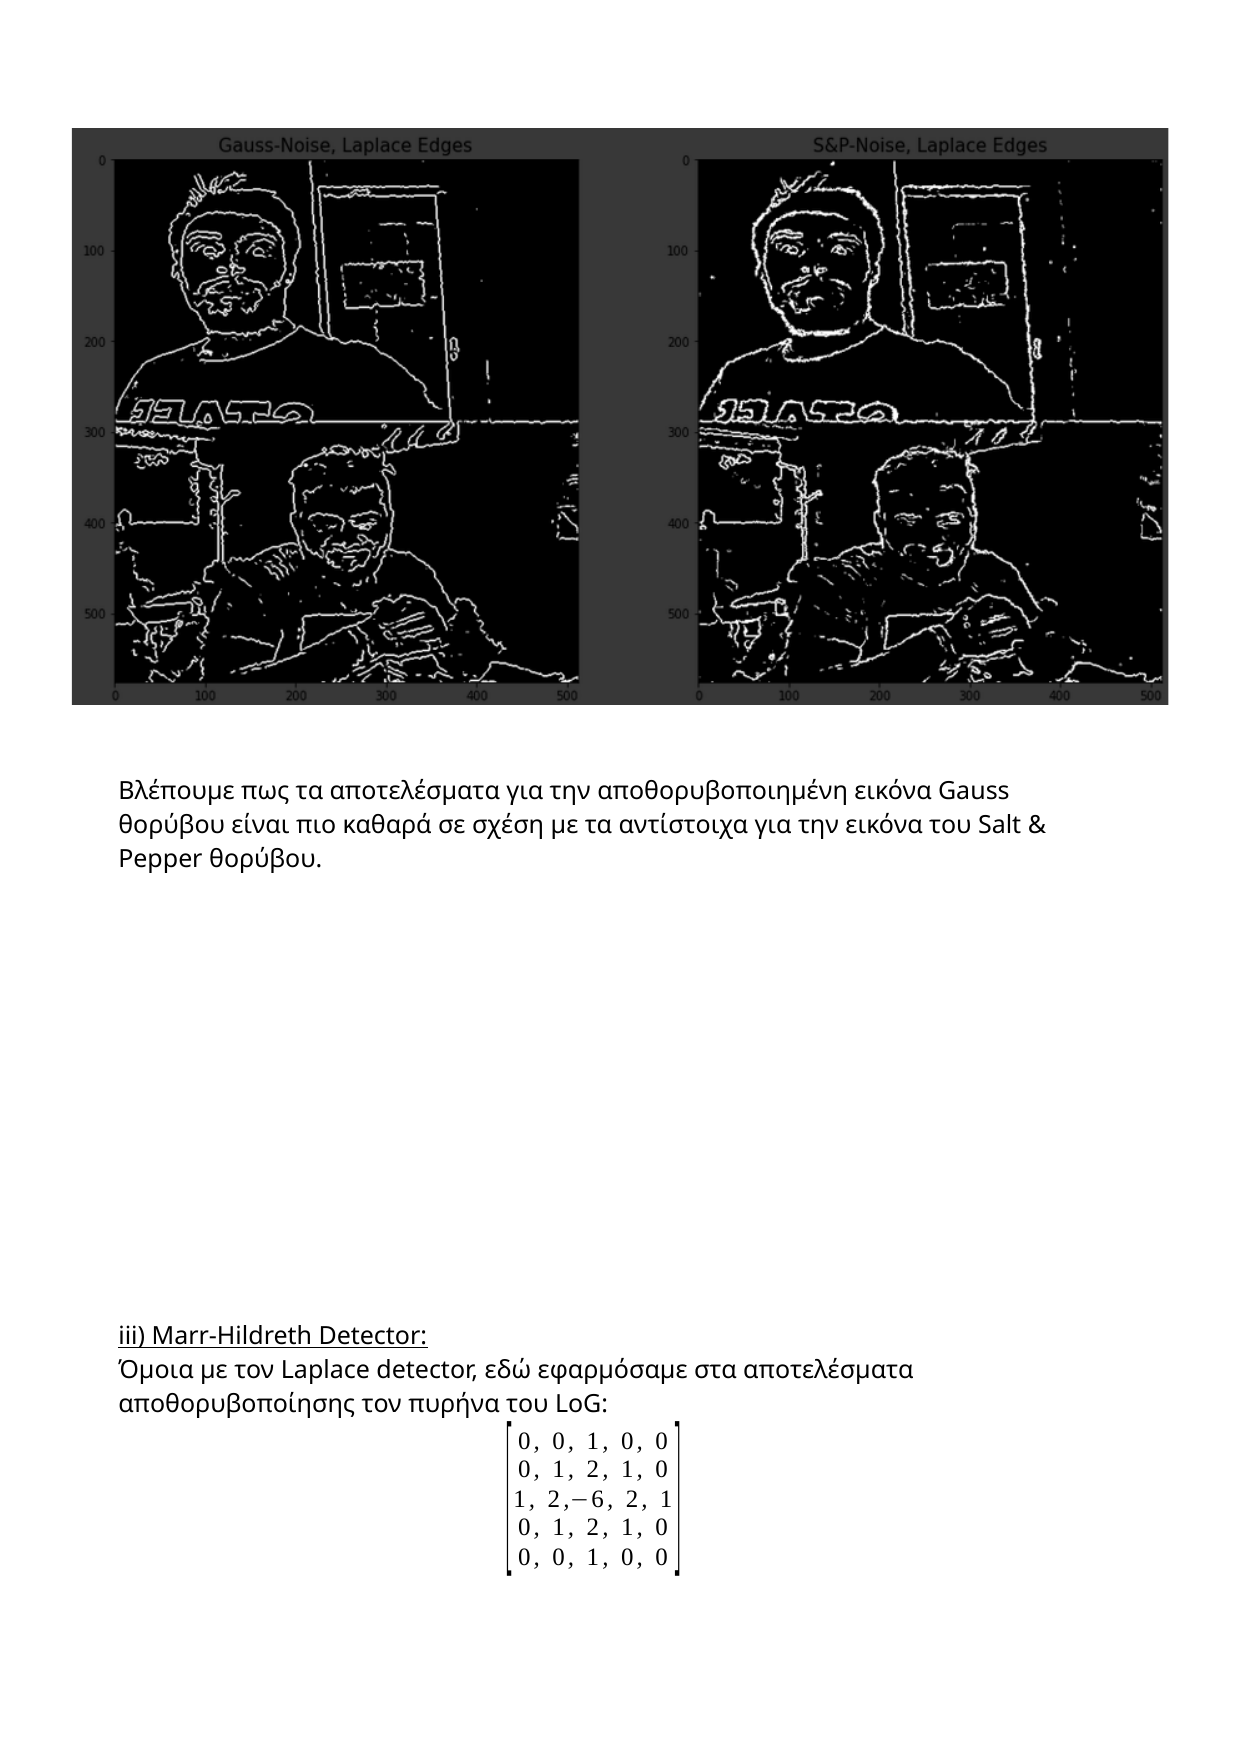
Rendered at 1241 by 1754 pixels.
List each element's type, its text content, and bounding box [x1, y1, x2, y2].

text Όμοια με τον Laplace detector, εδώ εφαρμόσαμε στα αποτελέσματα αποθορυβοποίησης τον πυρήνα του LoG: [118, 1352, 1122, 1420]
picture [71, 128, 1169, 705]
text Βλέπουμε πως τα αποτελέσματα για την αποθορυβοποιημένη εικόνα Gauss θορύβου είναι πιο καθαρά σε σχέση με τα αντίστοιχα για την εικόνα του Salt & Pepper θορύβου. [118, 773, 1122, 875]
text iii) Marr-Hildreth Detector: [118, 1318, 1122, 1352]
